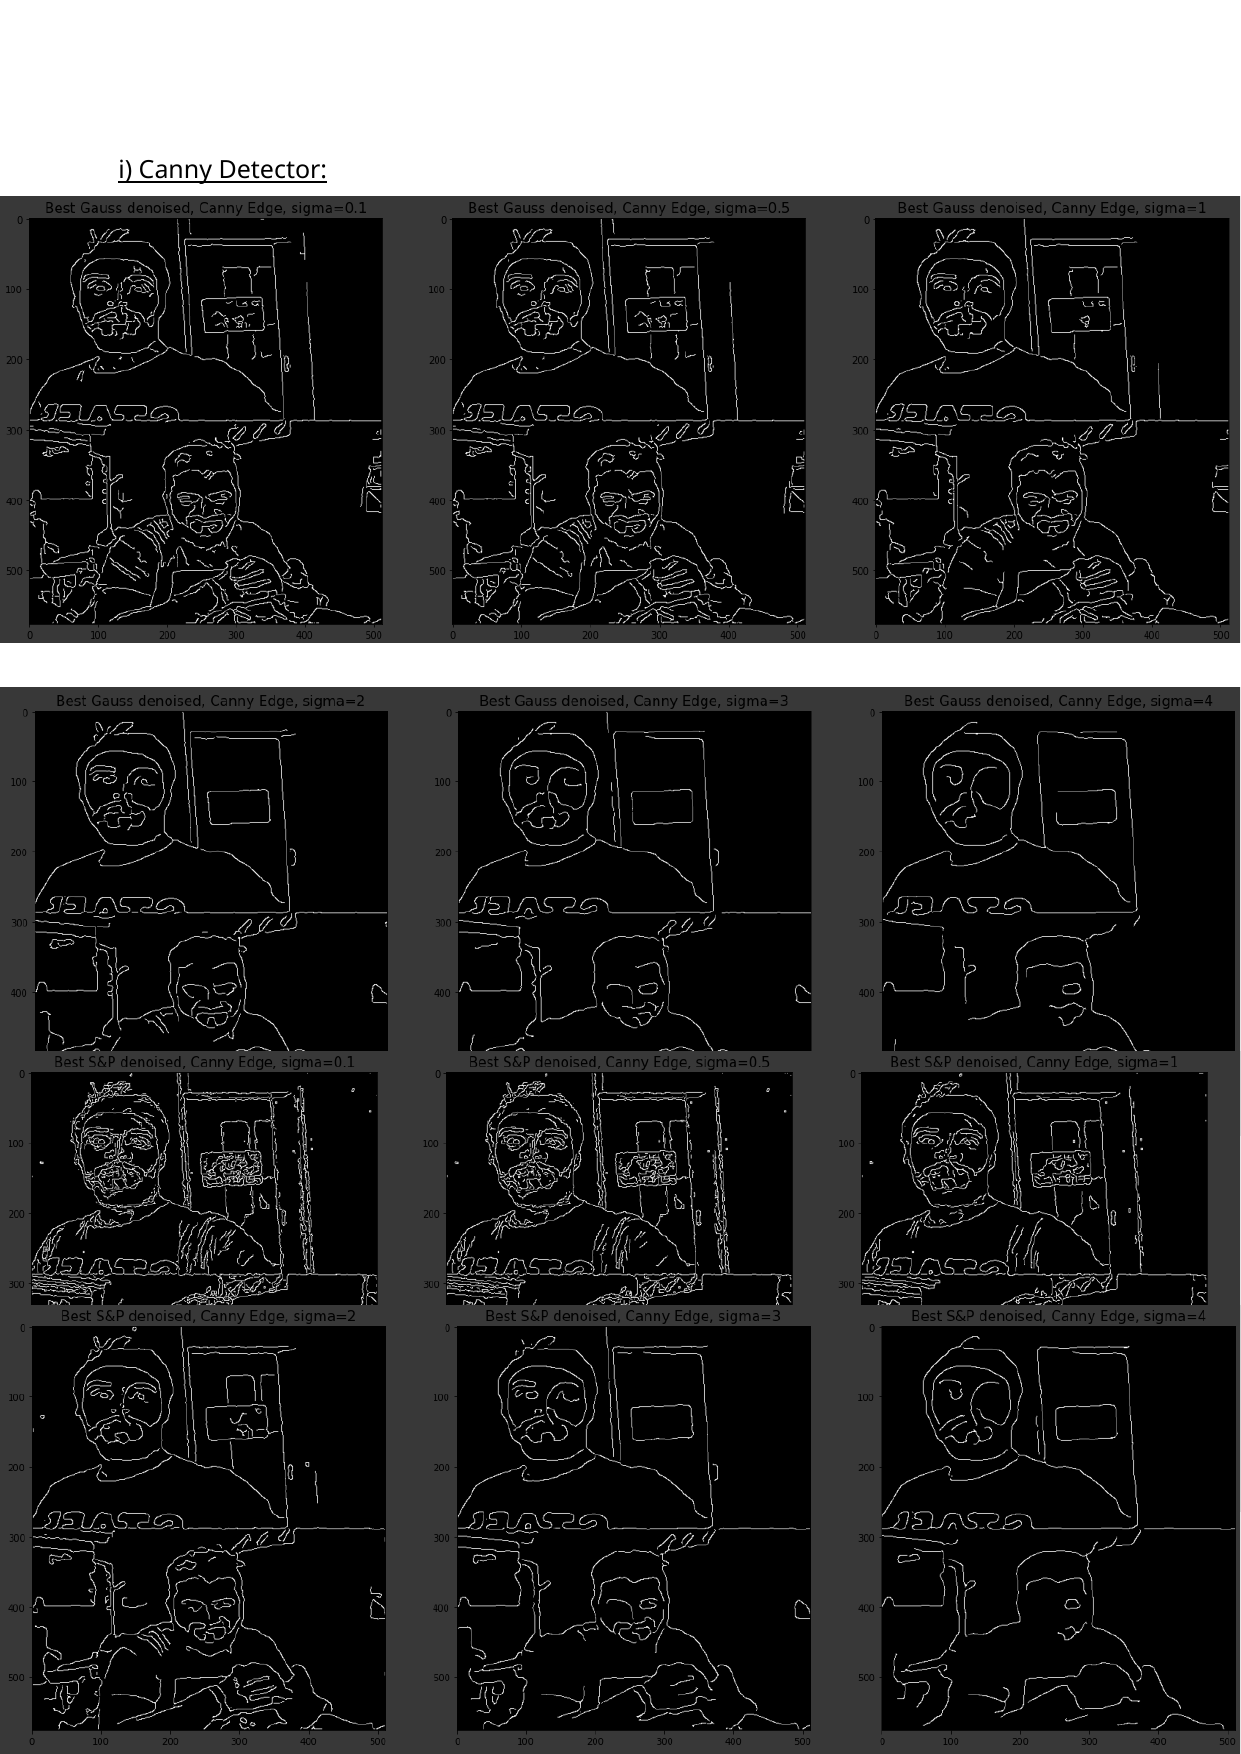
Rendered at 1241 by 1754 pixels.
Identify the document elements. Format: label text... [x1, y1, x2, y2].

text i) Canny Detector: [118, 152, 1122, 186]
picture [0, 196, 1241, 643]
picture [0, 687, 1241, 1754]
